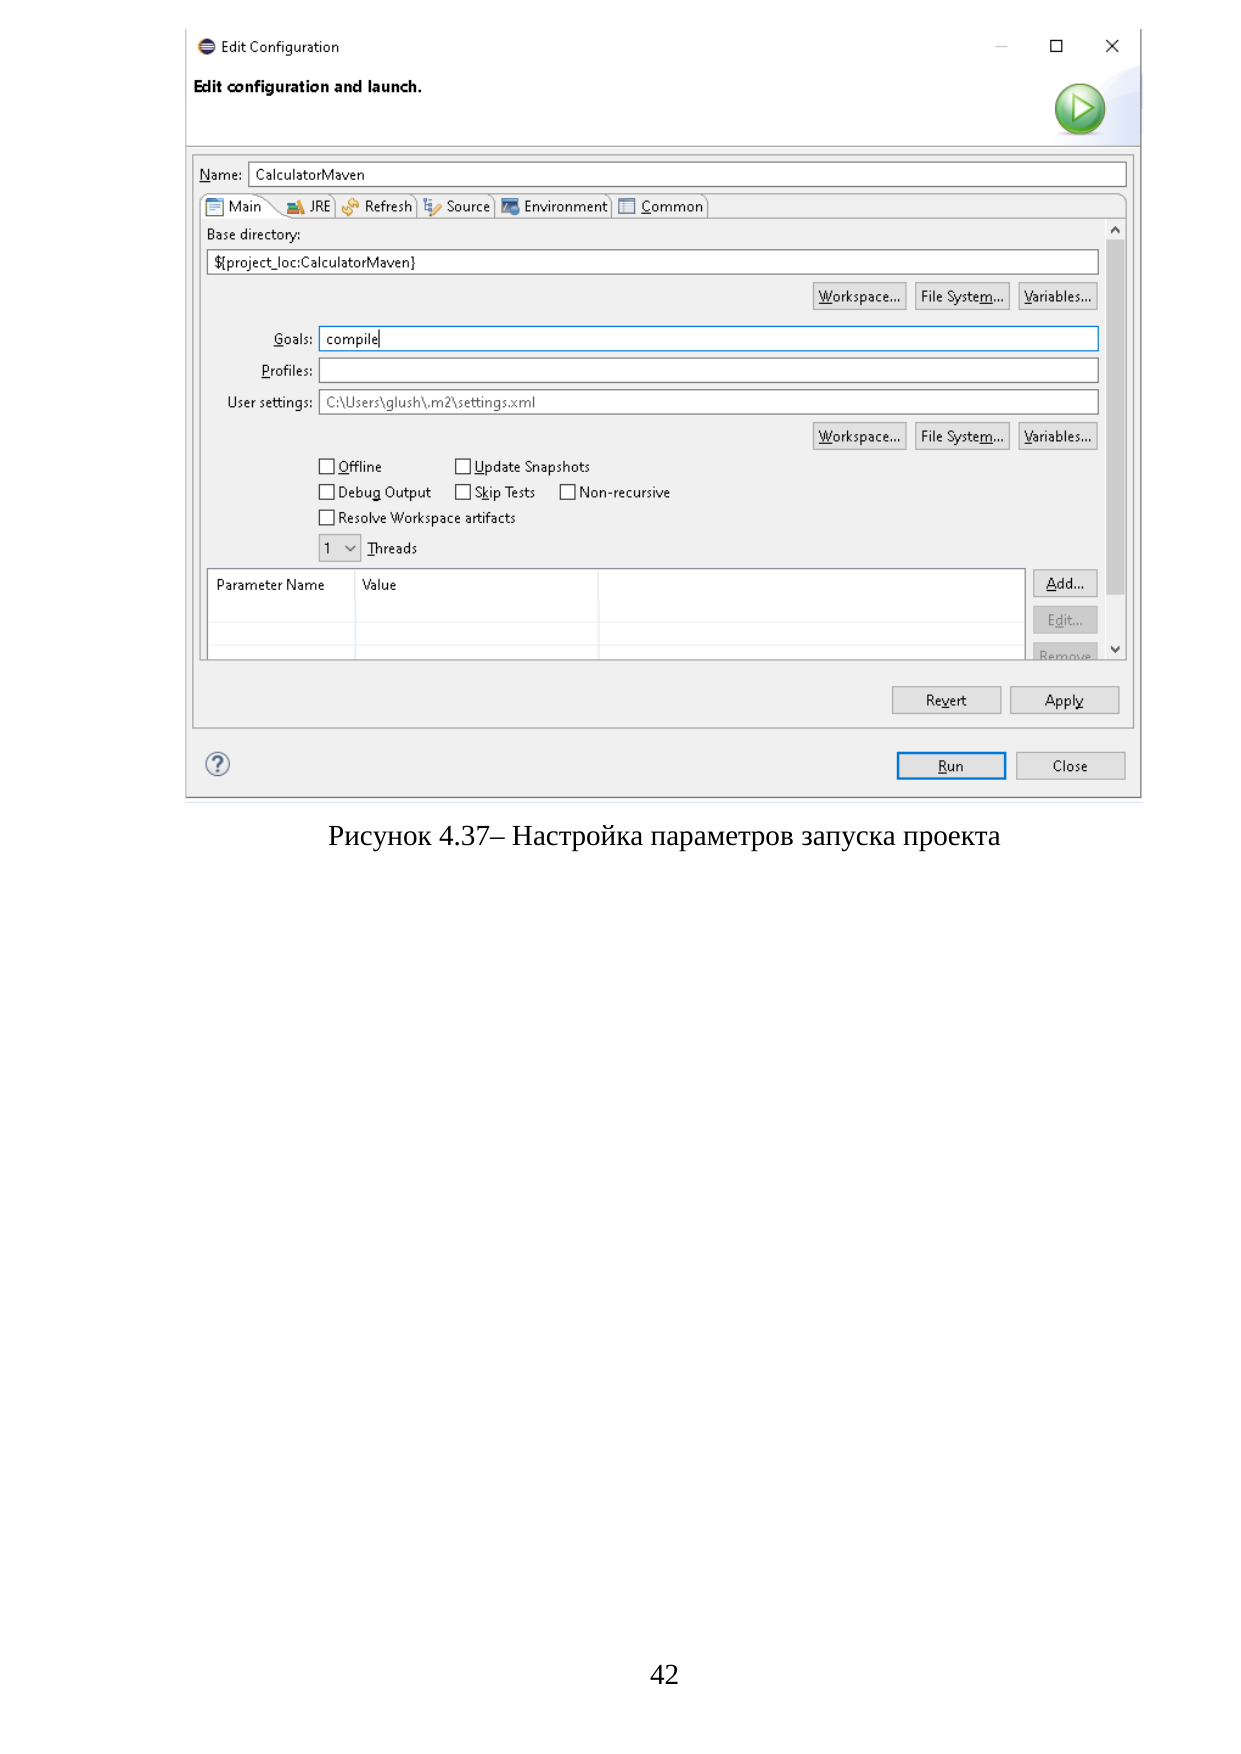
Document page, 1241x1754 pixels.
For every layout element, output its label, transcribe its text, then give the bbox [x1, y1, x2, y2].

text Рисунок 4.37– Настройка параметров запуска проекта [118, 818, 1211, 851]
